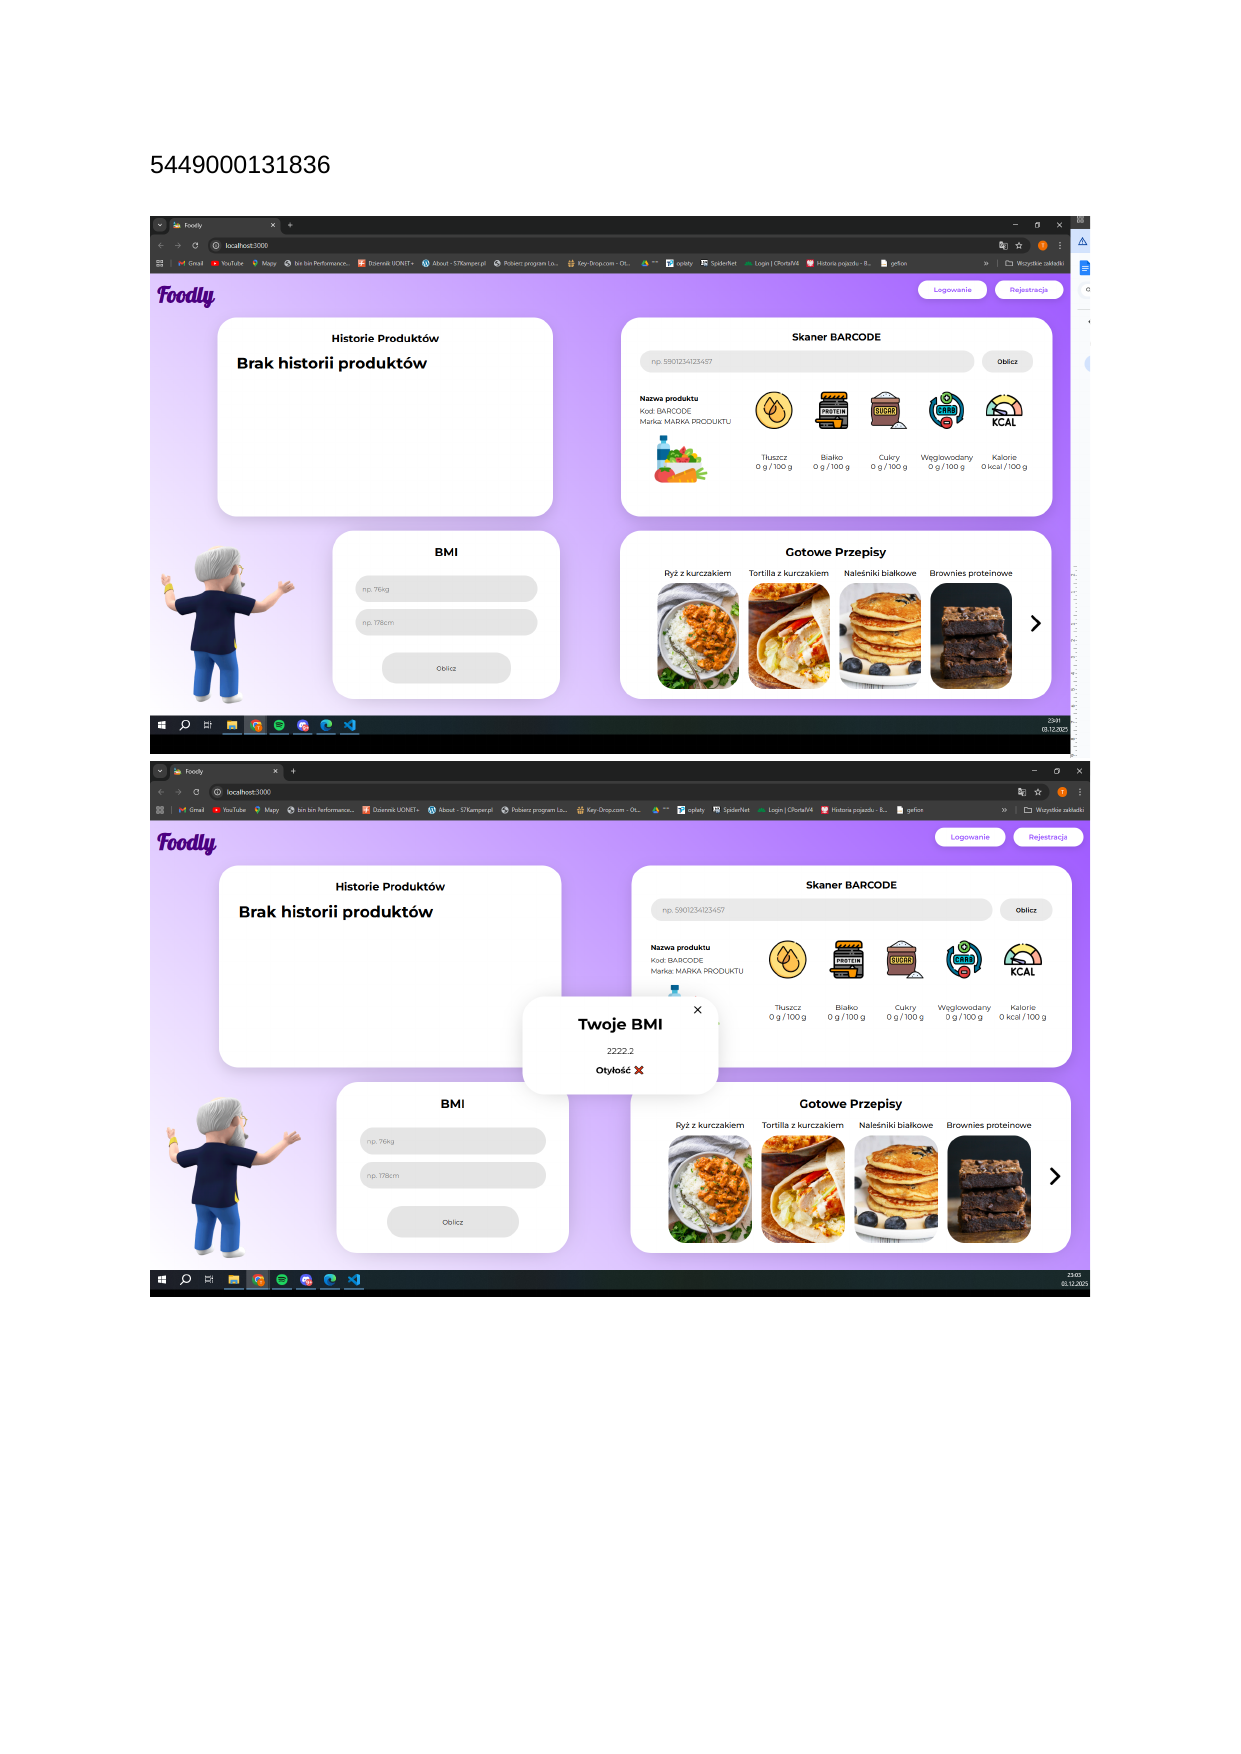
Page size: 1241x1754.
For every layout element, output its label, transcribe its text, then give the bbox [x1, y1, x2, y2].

picture [150, 761, 1091, 1297]
picture [150, 216, 1091, 758]
text 5449000131836 [150, 150, 1090, 179]
